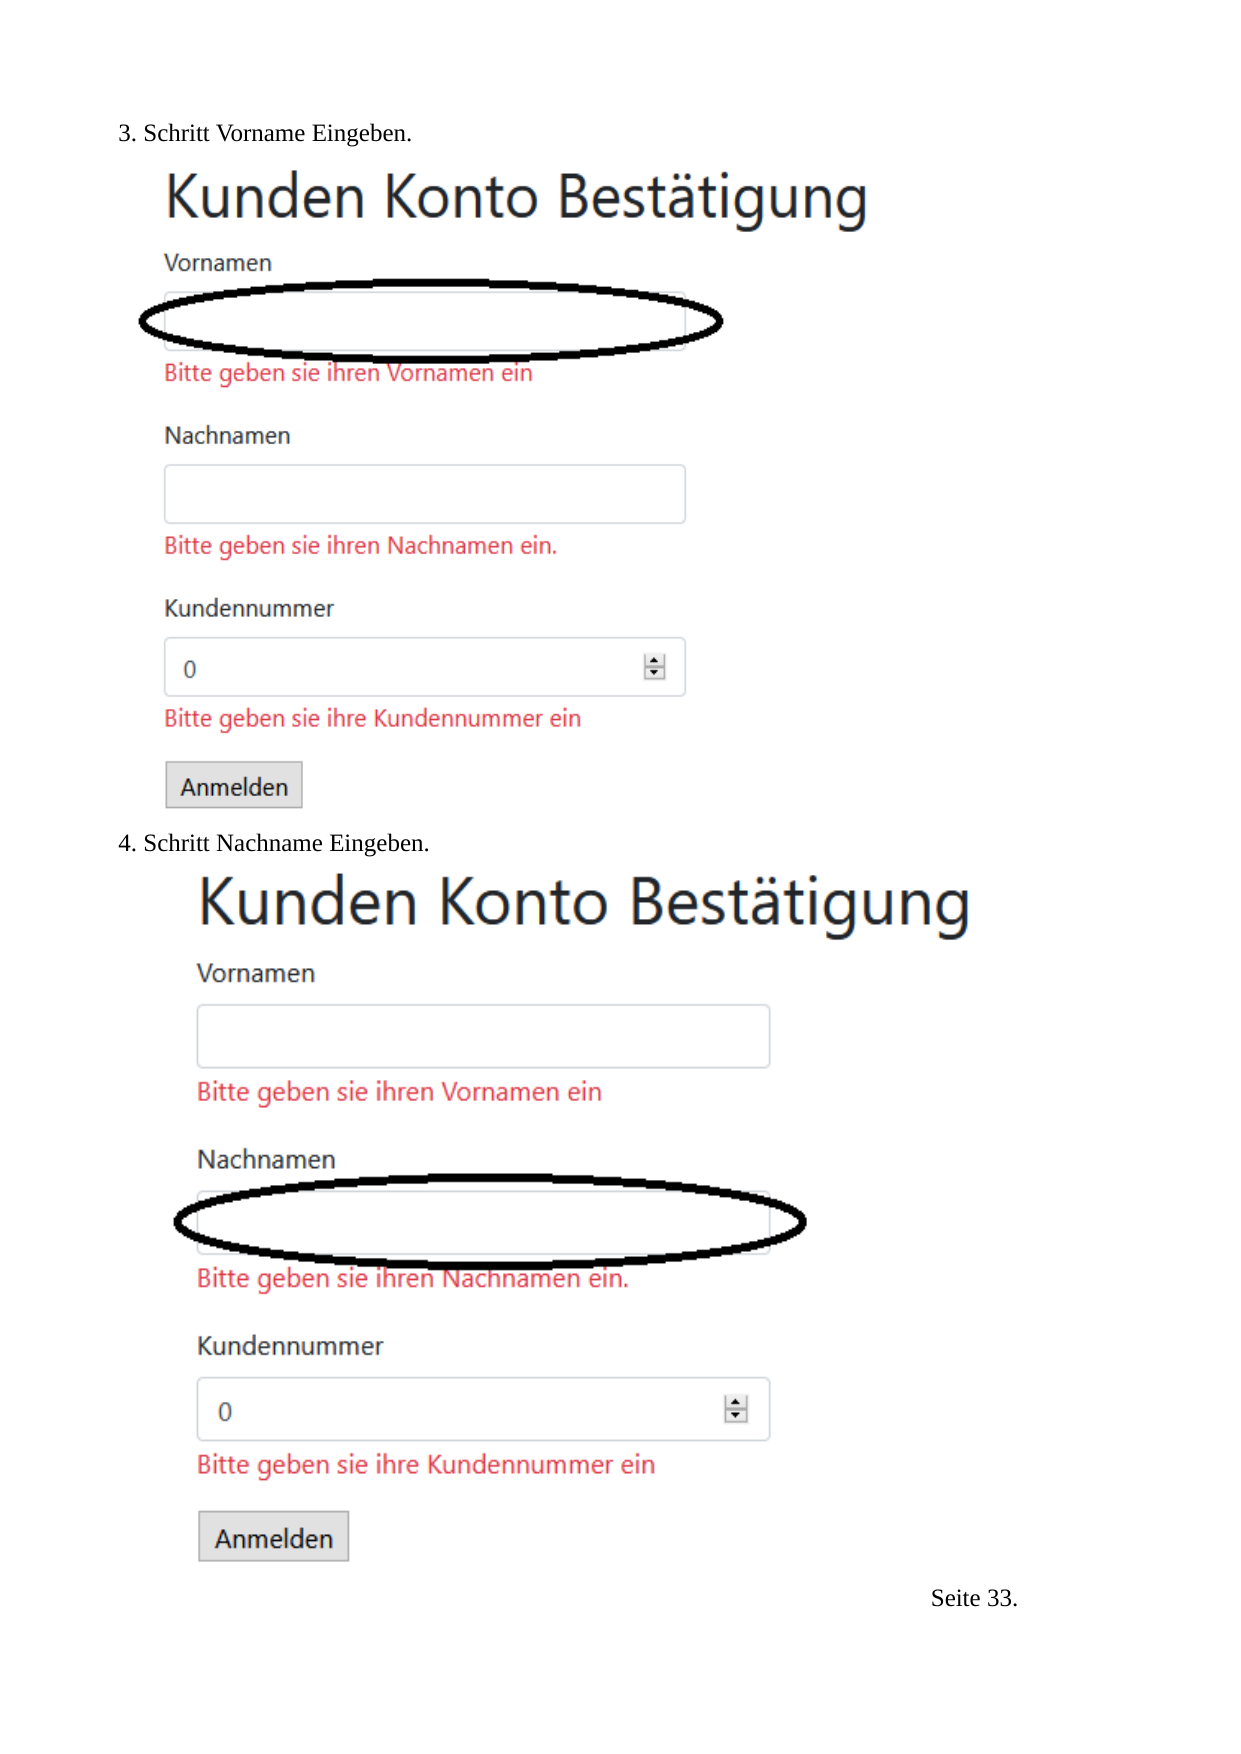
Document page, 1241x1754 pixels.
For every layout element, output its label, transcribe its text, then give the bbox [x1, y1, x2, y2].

text Seite 33. [118, 857, 1122, 1612]
picture [156, 857, 1007, 1584]
text 4. Schritt Nachname Eingeben. [118, 147, 1122, 857]
picture [127, 155, 901, 829]
text 3. Schritt Vorname Eingeben. [118, 118, 1122, 147]
